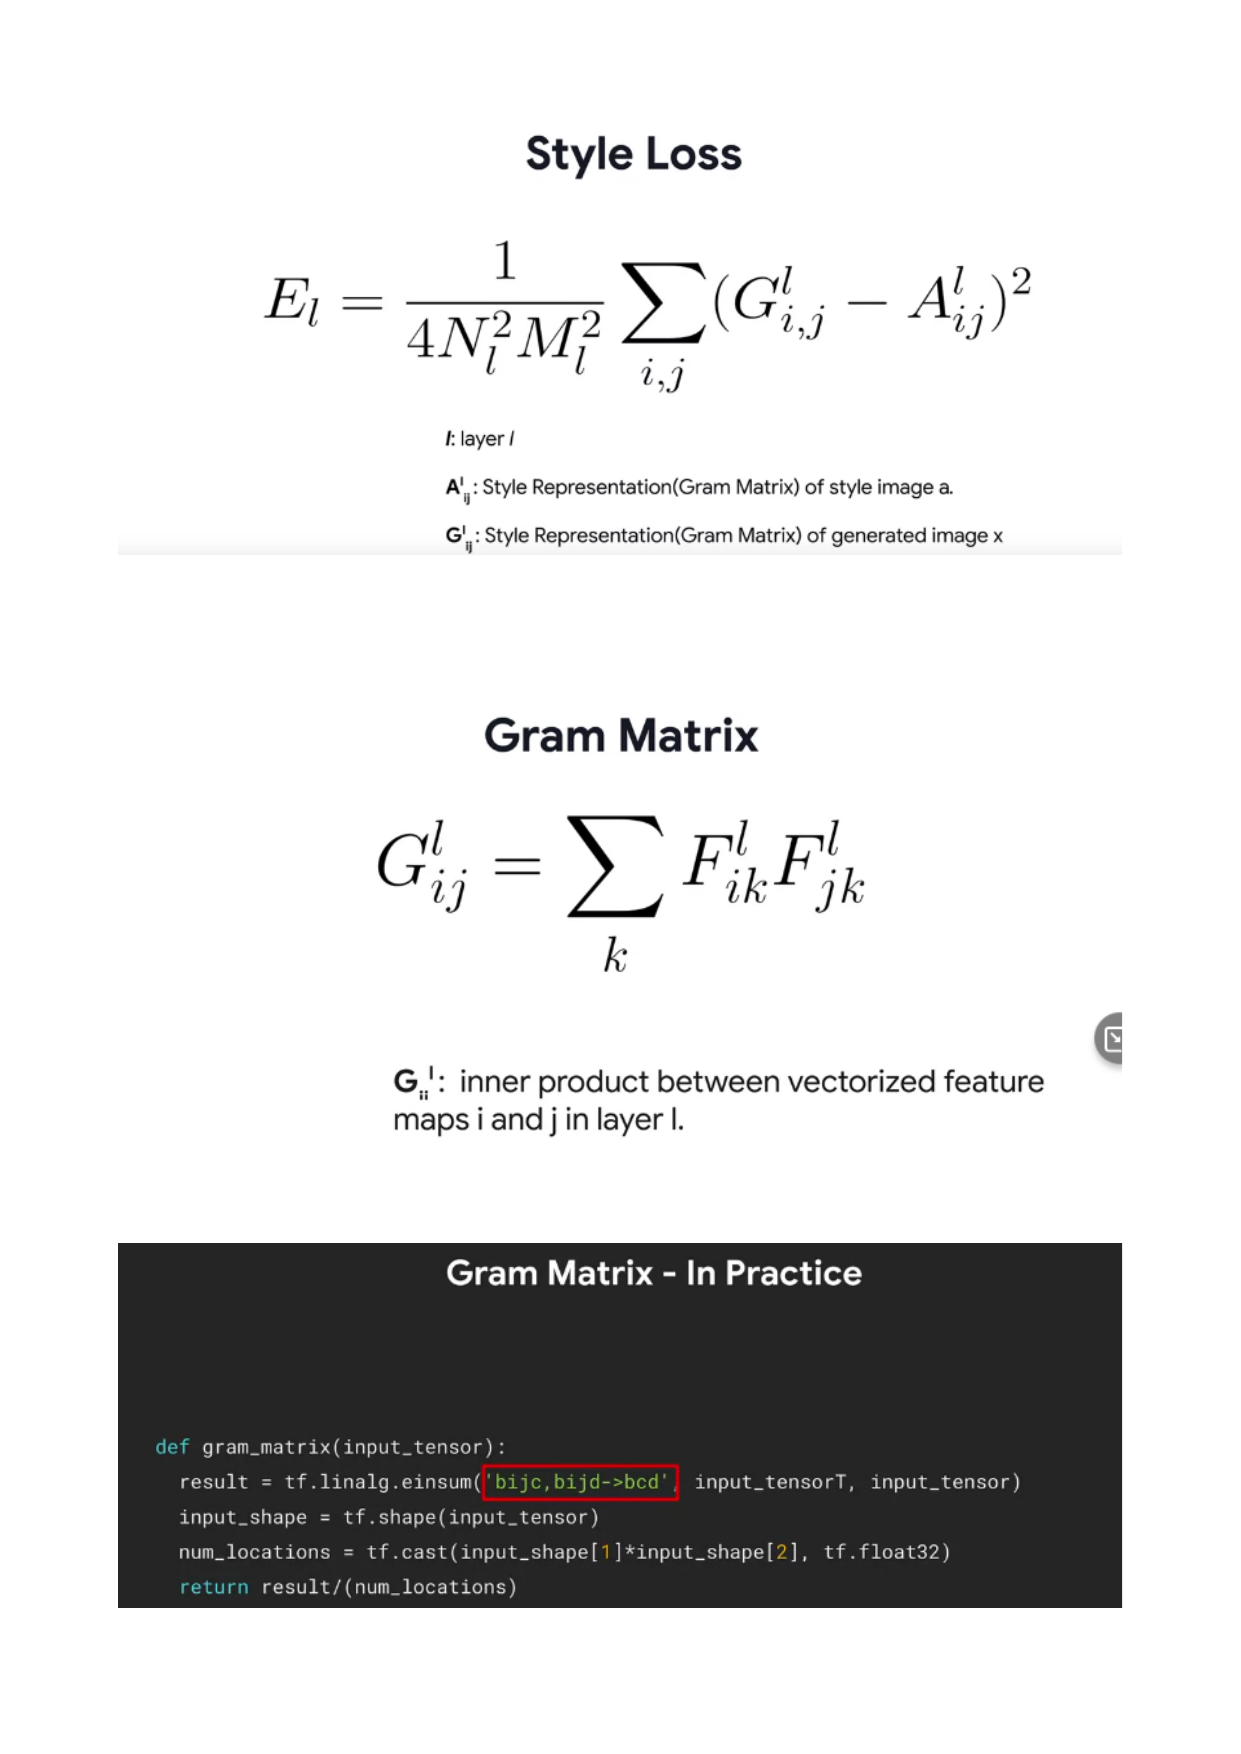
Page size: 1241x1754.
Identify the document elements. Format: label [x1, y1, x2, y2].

picture [118, 118, 1123, 555]
picture [118, 701, 1123, 1144]
picture [118, 1243, 1123, 1608]
